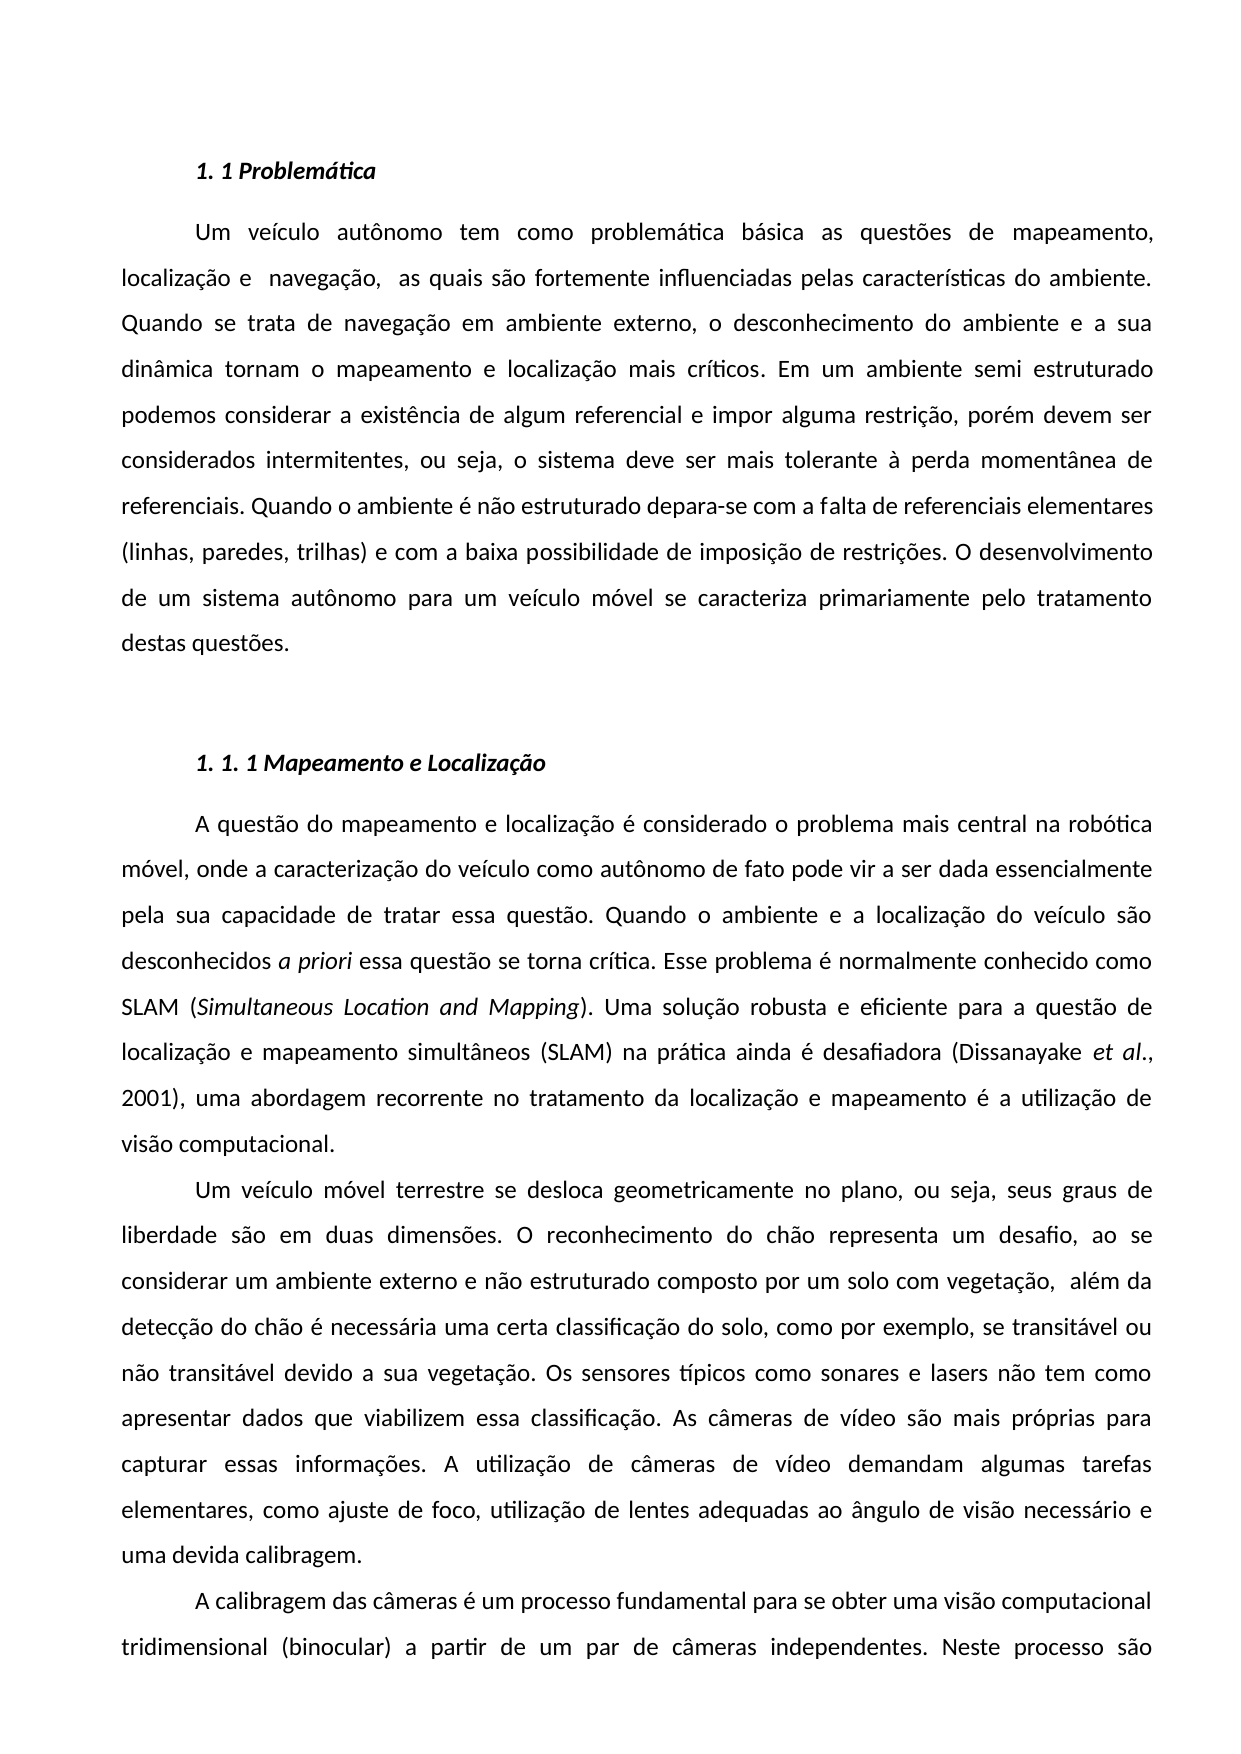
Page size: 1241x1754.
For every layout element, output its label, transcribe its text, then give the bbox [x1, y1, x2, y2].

text Um veículo autônomo tem como problemática básica as questões de mapeamento, localização e navegação, as quais são fortemente influenciadas pelas características do ambiente. Quando se trata de navegação em ambiente externo, o desconhecimento do ambiente e a sua dinâmica tornam o mapeamento e localização mais críticos. Em um ambiente semi estruturado podemos considerar a existência de algum referencial e impor alguma restrição, porém devem ser considerados intermitentes, ou seja, o sistema deve ser mais tolerante à perda momentânea de referenciais. Quando o ambiente é não estruturado depara-se com a falta de referenciais elementares (linhas, paredes, trilhas) e com a baixa possibilidade de imposição de restrições. O desenvolvimento de um sistema autônomo para um veículo móvel se caracteriza primariamente pelo tratamento destas questões. [121, 216, 1154, 658]
text A calibragem das câmeras é um processo fundamental para se obter uma visão computacional tridimensional (binocular) a partir de um par de câmeras independentes. Neste processo são [121, 1585, 1154, 1662]
text 1. 1 Problemática [121, 155, 1154, 186]
text Um veículo móvel terrestre se desloca geometricamente no plano, ou seja, seus graus de liberdade são em duas dimensões. O reconhecimento do chão representa um desafio, ao se considerar um ambiente externo e não estruturado composto por um solo com vegetação, além da detecção do chão é necessária uma certa classificação do solo, como por exemplo, se transitável ou não transitável devido a sua vegetação. Os sensores típicos como sonares e lasers não tem como apresentar dados que viabilizem essa classificação. As câmeras de vídeo são mais próprias para capturar essas informações. A utilização de câmeras de vídeo demandam algumas tarefas elementares, como ajuste de foco, utilização de lentes adequadas ao ângulo de visão necessário e uma devida calibragem. [121, 1174, 1154, 1570]
text 1. 1. 1 Mapeamento e Localização [121, 747, 1154, 777]
text A questão do mapeamento e localização é considerado o problema mais central na robótica móvel, onde a caracterização do veículo como autônomo de fato pode vir a ser dada essencialmente pela sua capacidade de tratar essa questão. Quando o ambiente e a localização do veículo são desconhecidos a priori essa questão se torna crítica. Esse problema é normalmente conhecido como SLAM (Simultaneous Location and Mapping). Uma solução robusta e eficiente para a questão de localização e mapeamento simultâneos (SLAM) na prática ainda é desafiadora (Dissanayake et al., 2001), uma abordagem recorrente no tratamento da localização e mapeamento é a utilização de visão computacional. [121, 808, 1154, 1158]
